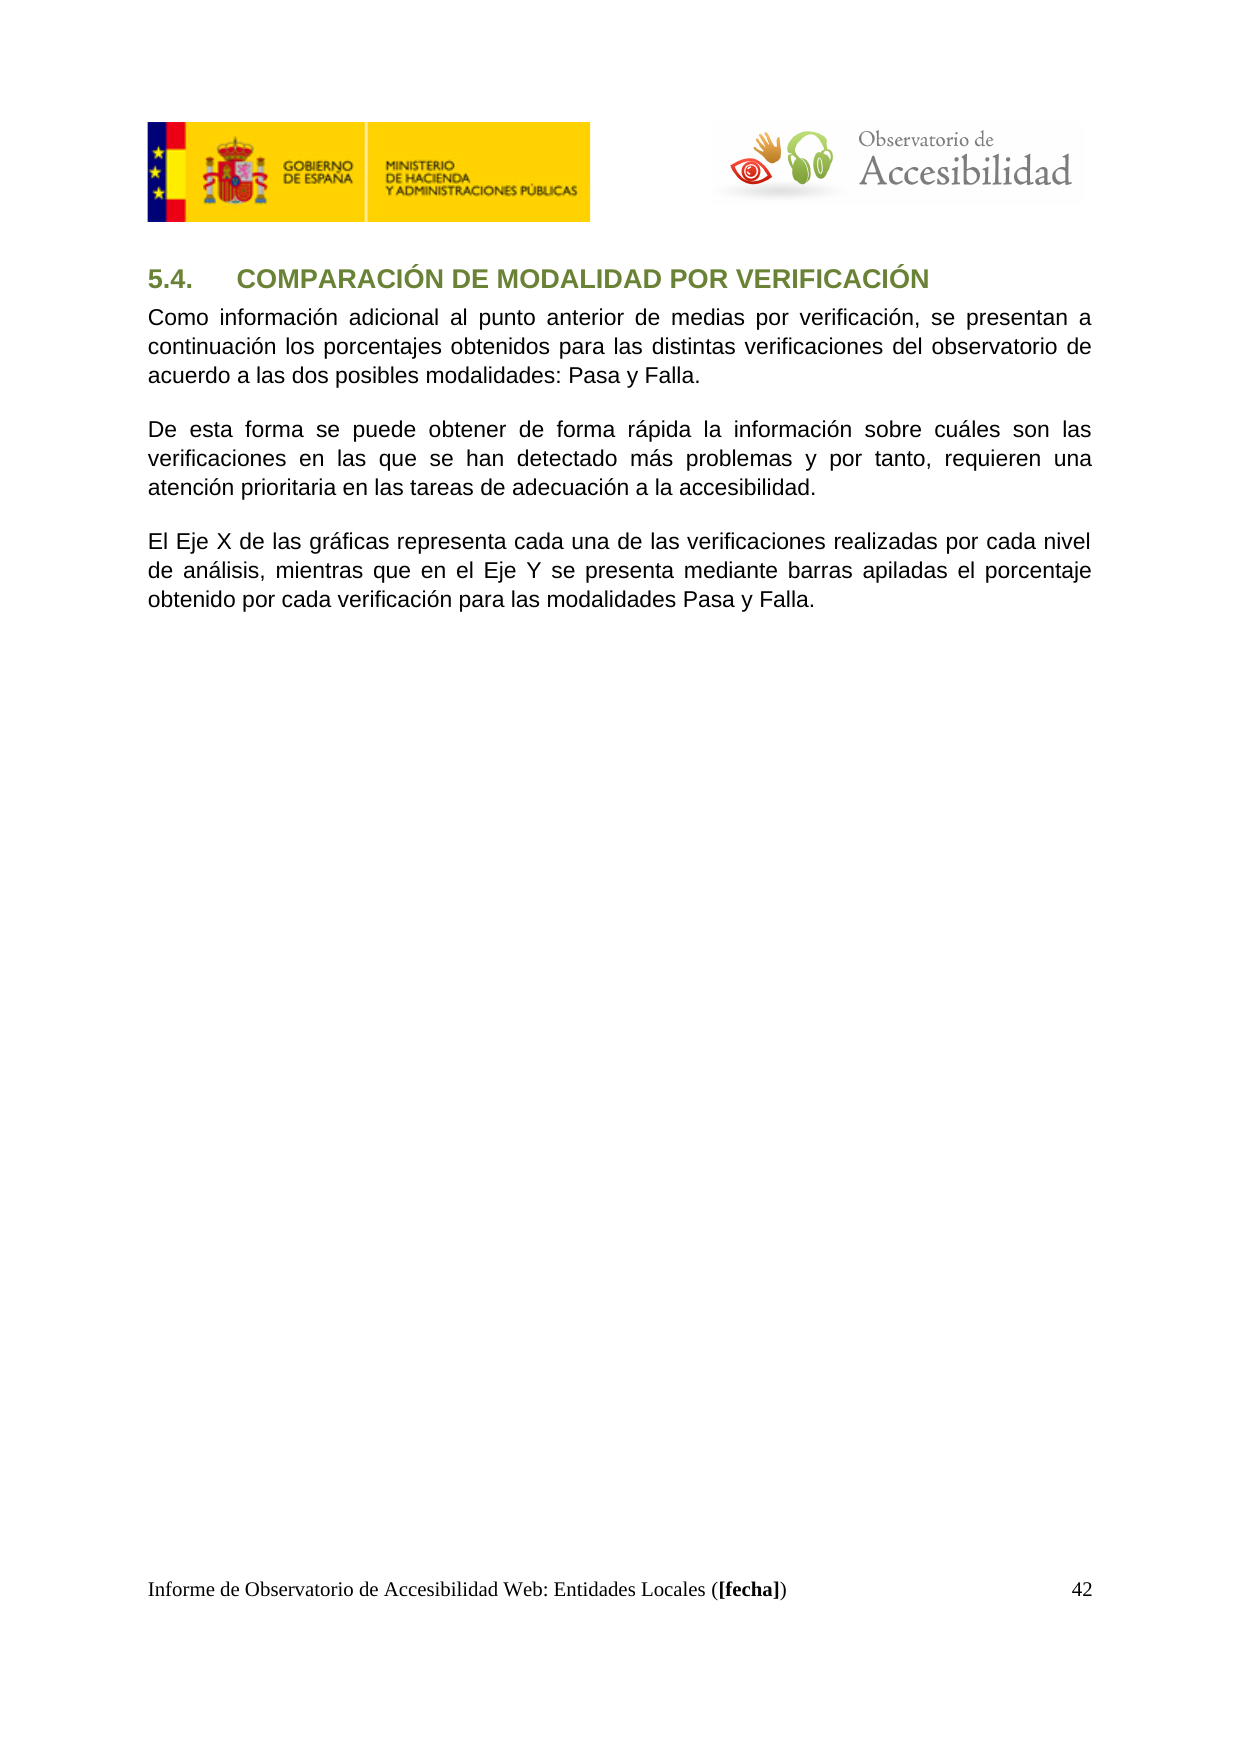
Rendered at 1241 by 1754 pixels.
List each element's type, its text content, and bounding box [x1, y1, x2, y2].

picture [710, 122, 1086, 205]
text De esta forma se puede obtener de forma rápida la información sobre cuáles son las verificaciones en las que se han detectado más problemas y por tanto, requieren una atención prioritaria en las tareas de adecuación a la accesibilidad. [148, 416, 1092, 500]
text Como información adicional al punto anterior de medias por verificación, se presentan a continuación los porcentajes obtenidos para las distintas verificaciones del observatorio de acuerdo a las dos posibles modalidades: Pasa y Falla. [148, 304, 1092, 388]
text El Eje X de las gráficas representa cada una de las verificaciones realizadas por cada nivel de análisis, mientras que en el Eje Y se presenta mediante barras apiladas el porcentaje obtenido por cada verificación para las modalidades Pasa y Falla. [148, 528, 1092, 612]
list Comparación de Modalidad por Verificación [148, 263, 1092, 294]
picture [147, 122, 591, 222]
